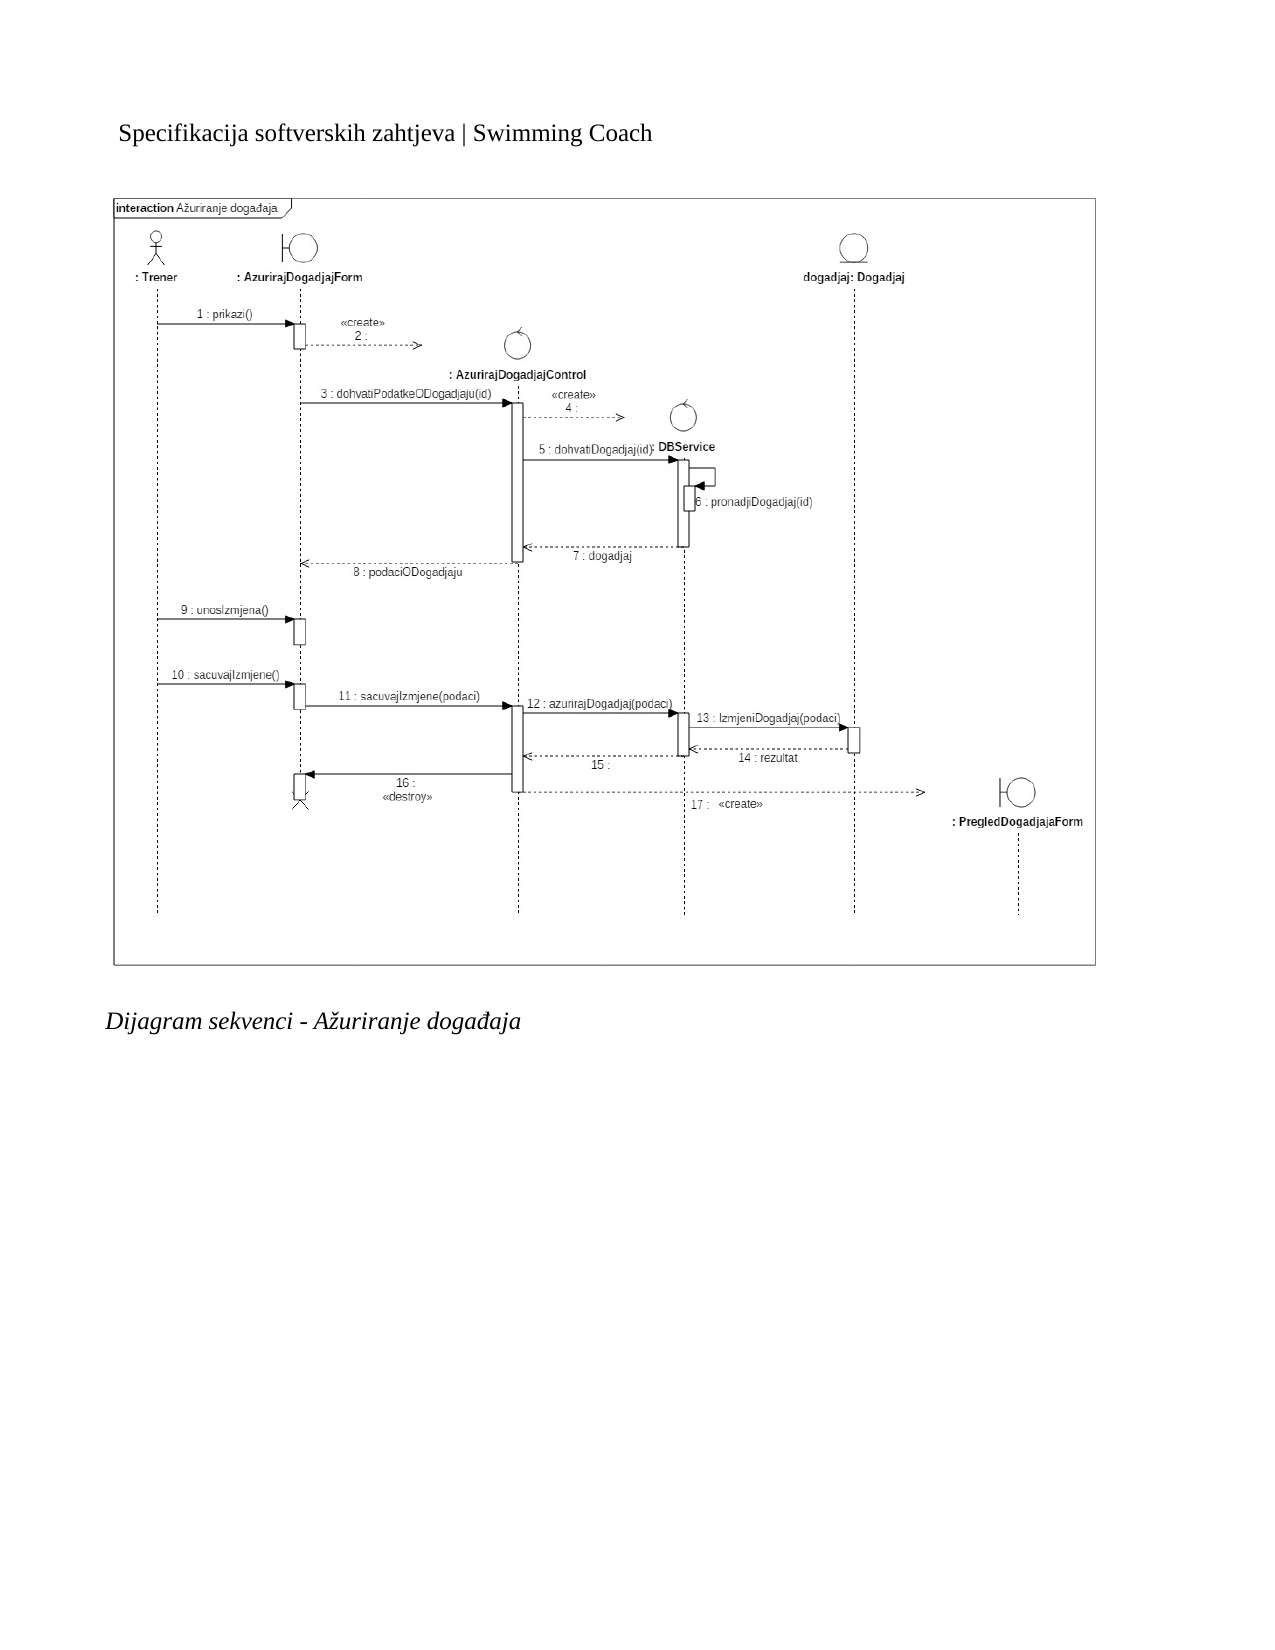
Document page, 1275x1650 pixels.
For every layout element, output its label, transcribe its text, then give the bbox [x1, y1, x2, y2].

picture [105, 189, 1144, 1001]
text Dijagram sekvenci - Ažuriranje događaja [105, 189, 1170, 1035]
